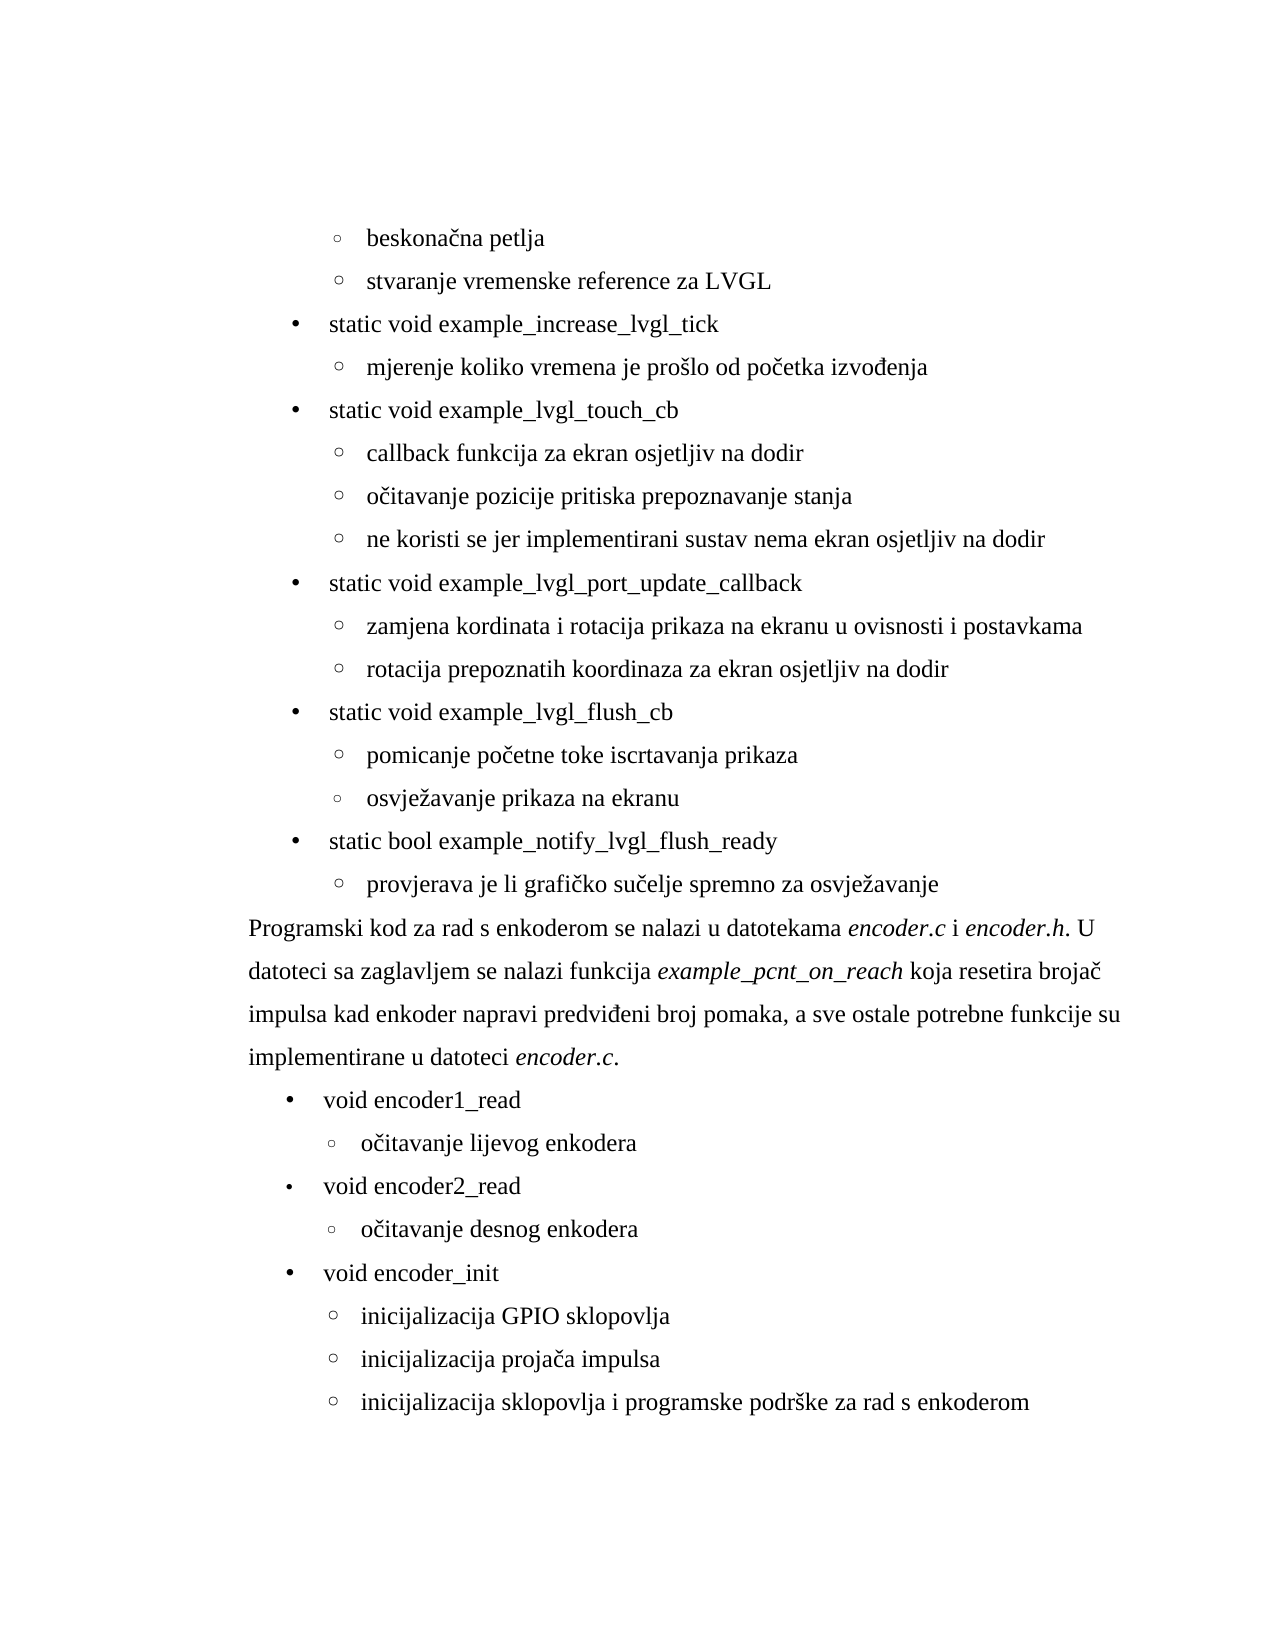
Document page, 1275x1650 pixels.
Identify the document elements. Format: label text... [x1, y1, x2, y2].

list stvaranje vremenske reference za LVGL [329, 266, 1127, 294]
list static bool example_notify_lvgl_flush_ready [291, 826, 1127, 855]
list inicijalizacija projača impulsa [323, 1344, 1127, 1373]
list očitavanje desnog enkodera [323, 1214, 1127, 1243]
list ne koristi se jer implementirani sustav nema ekran osjetljiv na dodir [329, 524, 1127, 553]
list mjerenje koliko vremena je prošlo od početka izvođenja [329, 352, 1127, 381]
list osvježavanje prikaza na ekranu [329, 783, 1127, 812]
list static void example_lvgl_port_update_callback [291, 568, 1127, 596]
list static void example_lvgl_touch_cb [291, 395, 1127, 424]
text Programski kod za rad s enkoderom se nalazi u datotekama encoder.c i encoder.h. U datoteci sa zaglavljem se nalazi funkcija example_pcnt_on_reach koja resetira brojač impulsa kad enkoder napravi predviđeni broj pomaka, a sve ostale potrebne funkcije su implementirane u datoteci encoder.c. [248, 913, 1127, 1071]
list inicijalizacija GPIO sklopovlja [323, 1301, 1127, 1329]
list provjerava je li grafičko sučelje spremno za osvježavanje [329, 869, 1127, 898]
list rotacija prepoznatih koordinaza za ekran osjetljiv na dodir [329, 654, 1127, 683]
list inicijalizacija sklopovlja i programske podrške za rad s enkoderom [323, 1387, 1127, 1416]
list očitavanje pozicije pritiska prepoznavanje stanja [329, 481, 1127, 510]
list static void example_lvgl_flush_cb [291, 697, 1127, 726]
list beskonačna petlja [329, 223, 1127, 251]
list void encoder1_read [286, 1085, 1127, 1114]
list callback funkcija za ekran osjetljiv na dodir [329, 438, 1127, 467]
list void encoder2_read [286, 1171, 1127, 1200]
list static void example_increase_lvgl_tick [291, 309, 1127, 338]
list očitavanje lijevog enkodera [323, 1128, 1127, 1157]
list void encoder_init [286, 1258, 1127, 1286]
list zamjena kordinata i rotacija prikaza na ekranu u ovisnosti i postavkama [329, 611, 1127, 639]
list pomicanje početne toke iscrtavanja prikaza [329, 740, 1127, 769]
